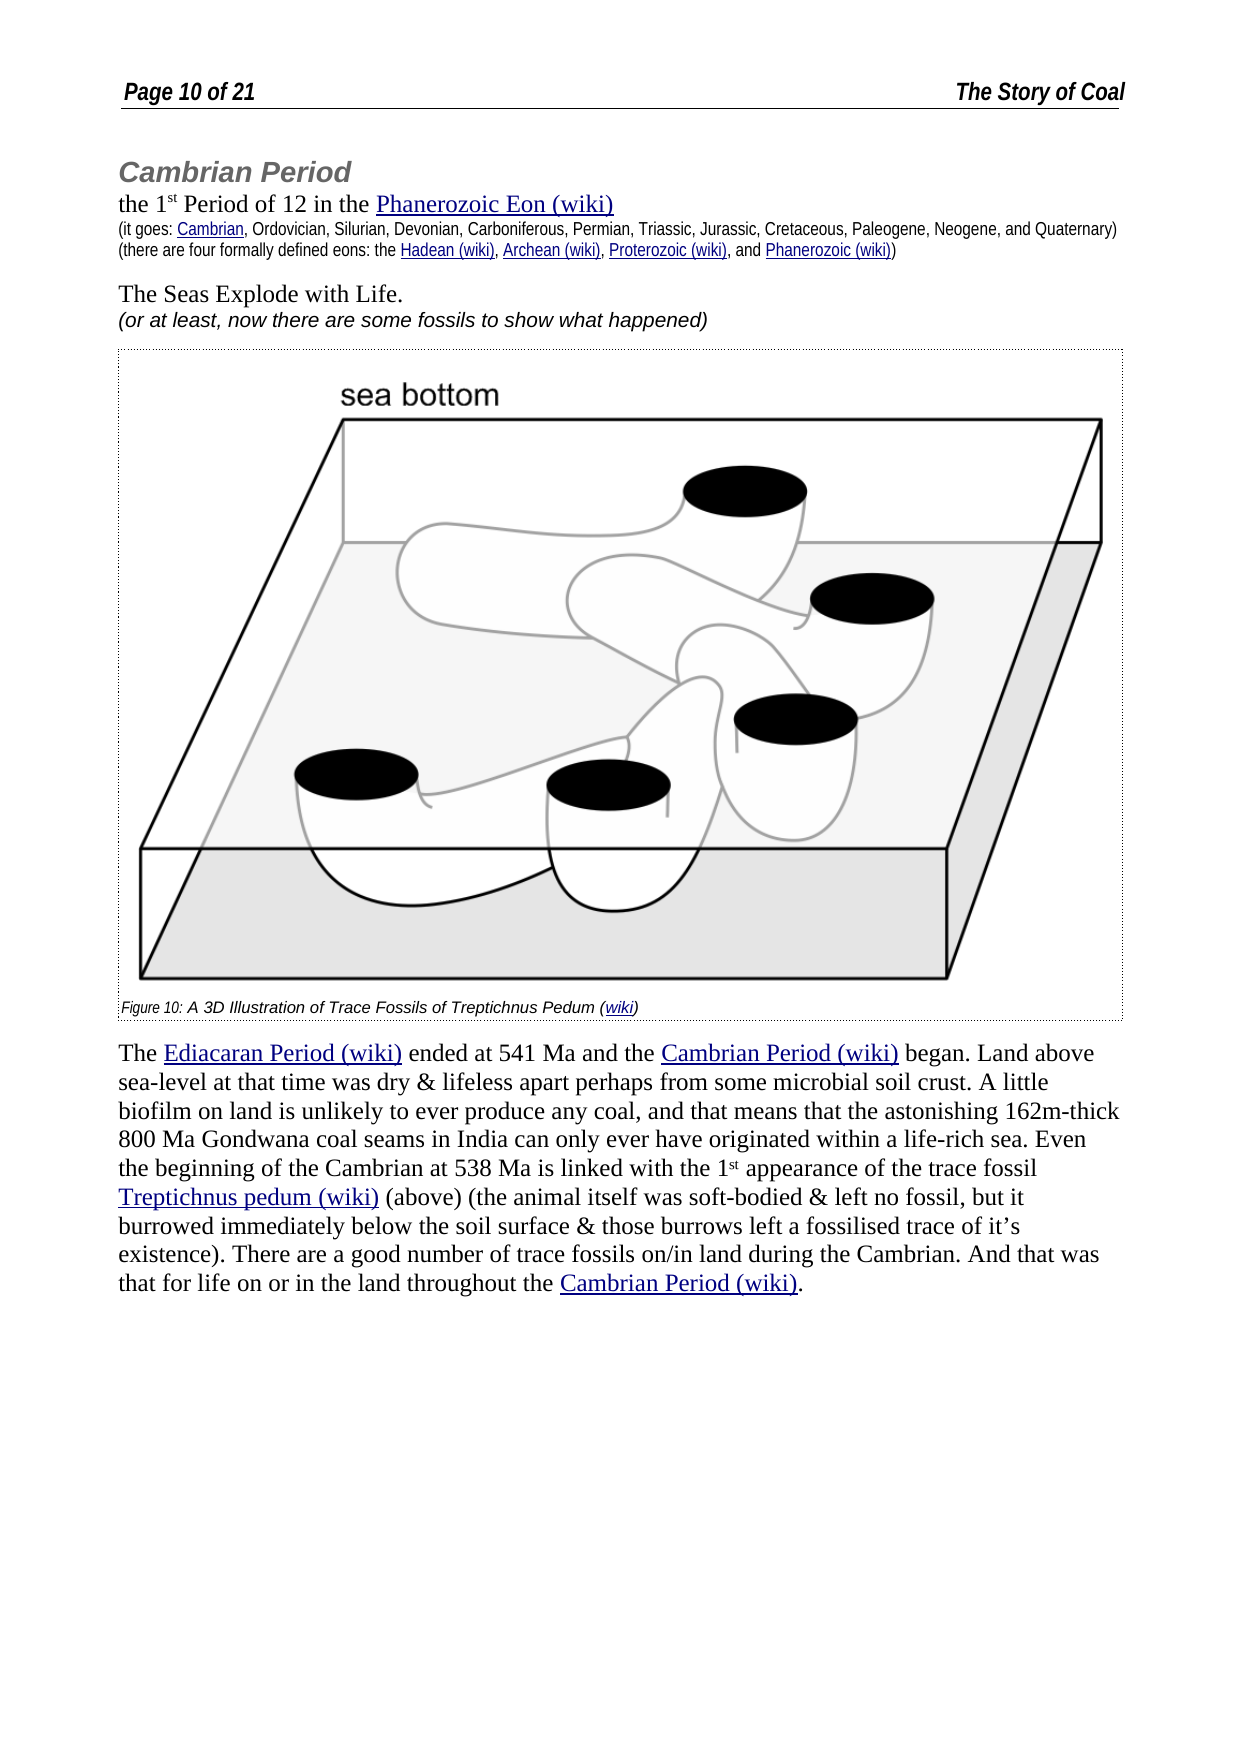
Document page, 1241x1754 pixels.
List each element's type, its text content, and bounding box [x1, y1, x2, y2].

text Figure 10: A 3D Illustration of Trace Fossils of Treptichnus Pedum (wiki) [121, 999, 1119, 1017]
subtitle Cambrian Period [118, 156, 1122, 189]
text the 1st Period of 12 in the Phanerozoic Eon (wiki) (it goes: Cambrian, Ordovician, Silurian, Devonian, Carboniferous, Permian, Triassic, Jurassic, Cretaceous, Paleogene, Neogene, and Quaternary) [118, 189, 1122, 239]
text The Seas Explode with Life. [118, 279, 1122, 307]
text (or at least, now there are some fossils to show what happened) [118, 307, 1122, 331]
text The Ediacaran Period (wiki) ended at 541 Ma and the Cambrian Period (wiki) began. Land above sea-level at that time was dry & lifeless apart perhaps from some microbial soil crust. A little biofilm on land is unlikely to ever produce any coal, and that means that the astonishing 162m-thick 800 Ma Gondwana coal seams in India can only ever have originated within a life-rich sea. Even the beginning of the Cambrian at 538 Ma is linked with the 1ˢᵗ appearance of the trace fossil Treptichnus pedum (wiki) (above) (the animal itself was soft-bodied & left no fossil, but it burrowed immediately below the soil surface & those burrows left a fossilised trace of it’s existence). There are a good number of trace fossils on/in land during the Cambrian. And that was that for life on or in the land throughout the Cambrian Period (wiki). [118, 349, 1122, 1297]
text (there are four formally defined eons: the Hadean (wiki), Archean (wiki), Proterozoic (wiki), and Phanerozoic (wiki)) [118, 239, 1122, 261]
picture [121, 364, 1119, 999]
